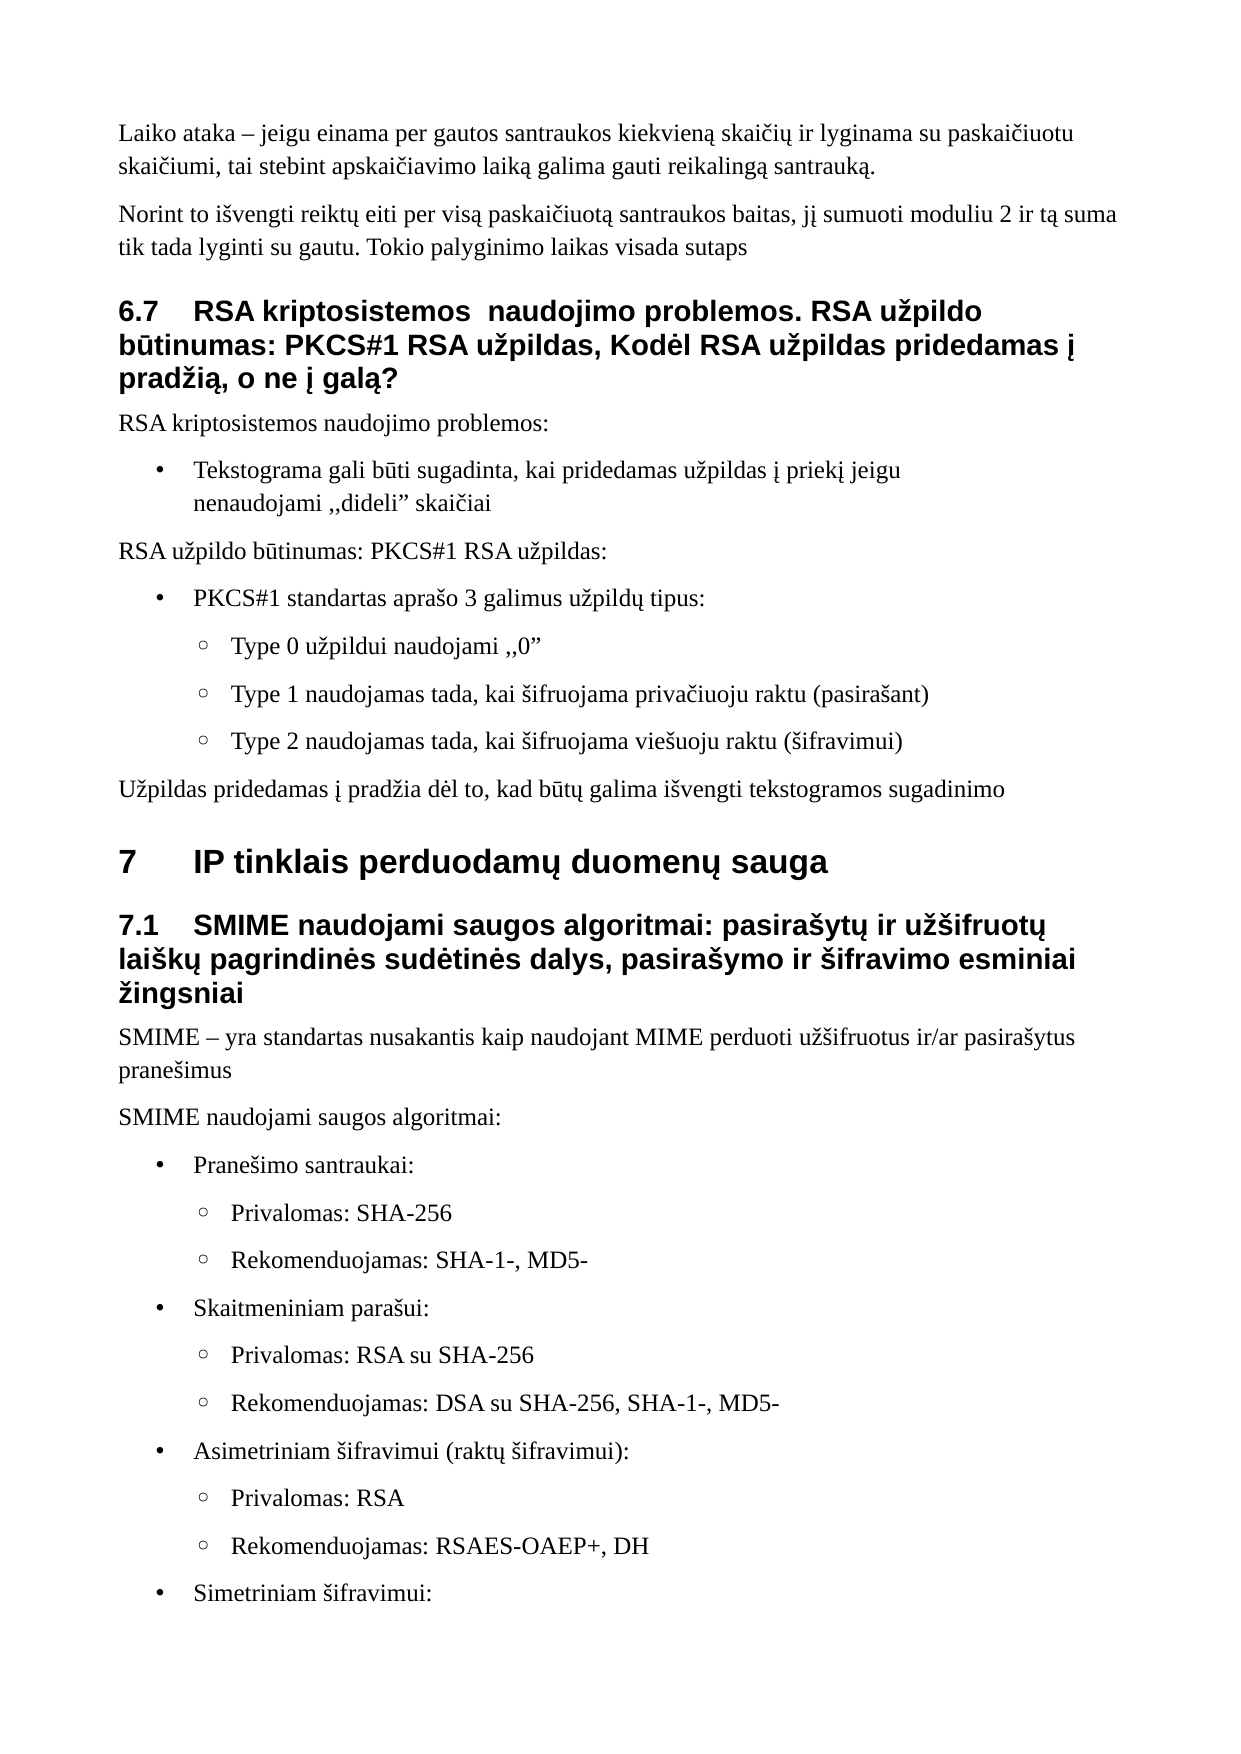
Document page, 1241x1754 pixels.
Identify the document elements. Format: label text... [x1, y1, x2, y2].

text Laiko ataka – jeigu einama per gautos santraukos kiekvieną skaičių ir lyginama su paskaičiuotu skaičiumi, tai stebint apskaičiavimo laiką galima gauti reikalingą santrauką. [118, 118, 1122, 180]
subtitle RSA kriptosistemos naudojimo problemos. RSA užpildo būtinumas: PKCS#1 RSA užpildas, Kodėl RSA užpildas pridedamas į pradžią, o ne į galą? [118, 294, 1122, 395]
list Rekomenduojamas: RSAES-OAEP+, DH [193, 1531, 1122, 1560]
list Privalomas: RSA su SHA-256 [193, 1341, 1122, 1369]
list Type 0 užpildui naudojami ,,0” [193, 631, 1122, 660]
text SMIME – yra standartas nusakantis kaip naudojant MIME perduoti užšifruotus ir/ar pasirašytus pranešimus [118, 1022, 1122, 1084]
list Rekomenduojamas: SHA-1-, MD5- [193, 1245, 1122, 1274]
text RSA kriptosistemos naudojimo problemos: [118, 408, 1122, 436]
subtitle SMIME naudojami saugos algoritmai: pasirašytų ir užšifruotų laiškų pagrindinės sudėtinės dalys, pasirašymo ir šifravimo esminiai žingsniai [118, 908, 1122, 1009]
list Privalomas: SHA-256 [193, 1198, 1122, 1226]
list Pranešimo santraukai: [156, 1150, 1122, 1179]
list Asimetriniam šifravimui (raktų šifravimui): [156, 1436, 1122, 1464]
list PKCS#1 standartas aprašo 3 galimus užpildų tipus: [156, 583, 1122, 612]
list Privalomas: RSA [193, 1483, 1122, 1512]
list Rekomenduojamas: DSA su SHA-256, SHA-1-, MD5- [193, 1388, 1122, 1417]
list Type 1 naudojamas tada, kai šifruojama privačiuoju raktu (pasirašant) [193, 679, 1122, 707]
subtitle IP tinklais perduodamų duomenų sauga [118, 842, 1122, 881]
text Užpildas pridedamas į pradžia dėl to, kad būtų galima išvengti tekstogramos sugadinimo [118, 774, 1122, 803]
text RSA užpildo būtinumas: PKCS#1 RSA užpildas: [118, 536, 1122, 565]
list Type 2 naudojamas tada, kai šifruojama viešuoju raktu (šifravimui) [193, 726, 1122, 755]
list Simetriniam šifravimui: [156, 1578, 1122, 1607]
list Skaitmeniniam parašui: [156, 1293, 1122, 1322]
text Norint to išvengti reiktų eiti per visą paskaičiuotą santraukos baitas, jį sumuoti moduliu 2 ir tą suma tik tada lyginti su gautu. Tokio palyginimo laikas visada sutaps [118, 199, 1122, 261]
list Tekstograma gali būti sugadinta, kai pridedamas užpildas į priekį jeigu nenaudojami ,,dideli” skaičiai [156, 455, 1122, 517]
text SMIME naudojami saugos algoritmai: [118, 1102, 1122, 1131]
